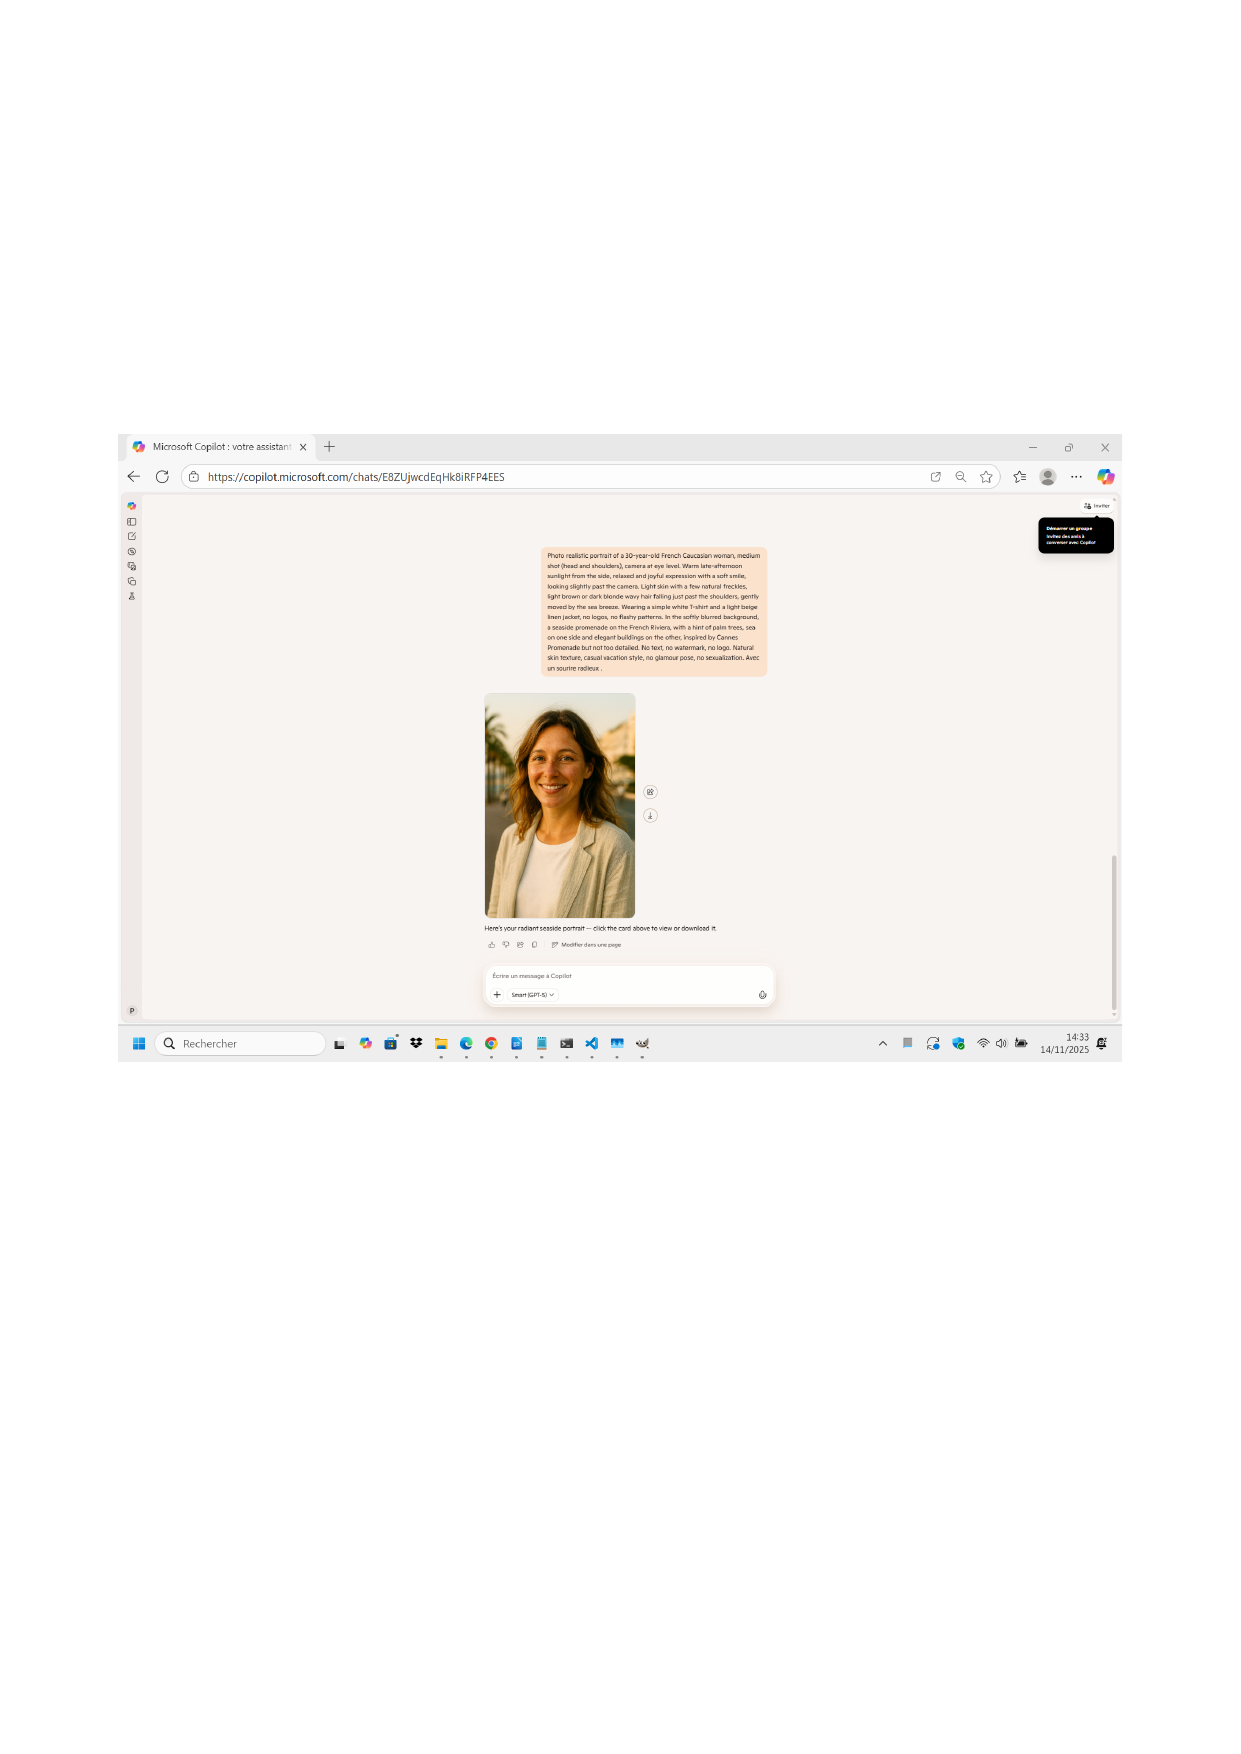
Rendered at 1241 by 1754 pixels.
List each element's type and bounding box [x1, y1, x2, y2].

picture [118, 434, 1123, 1062]
